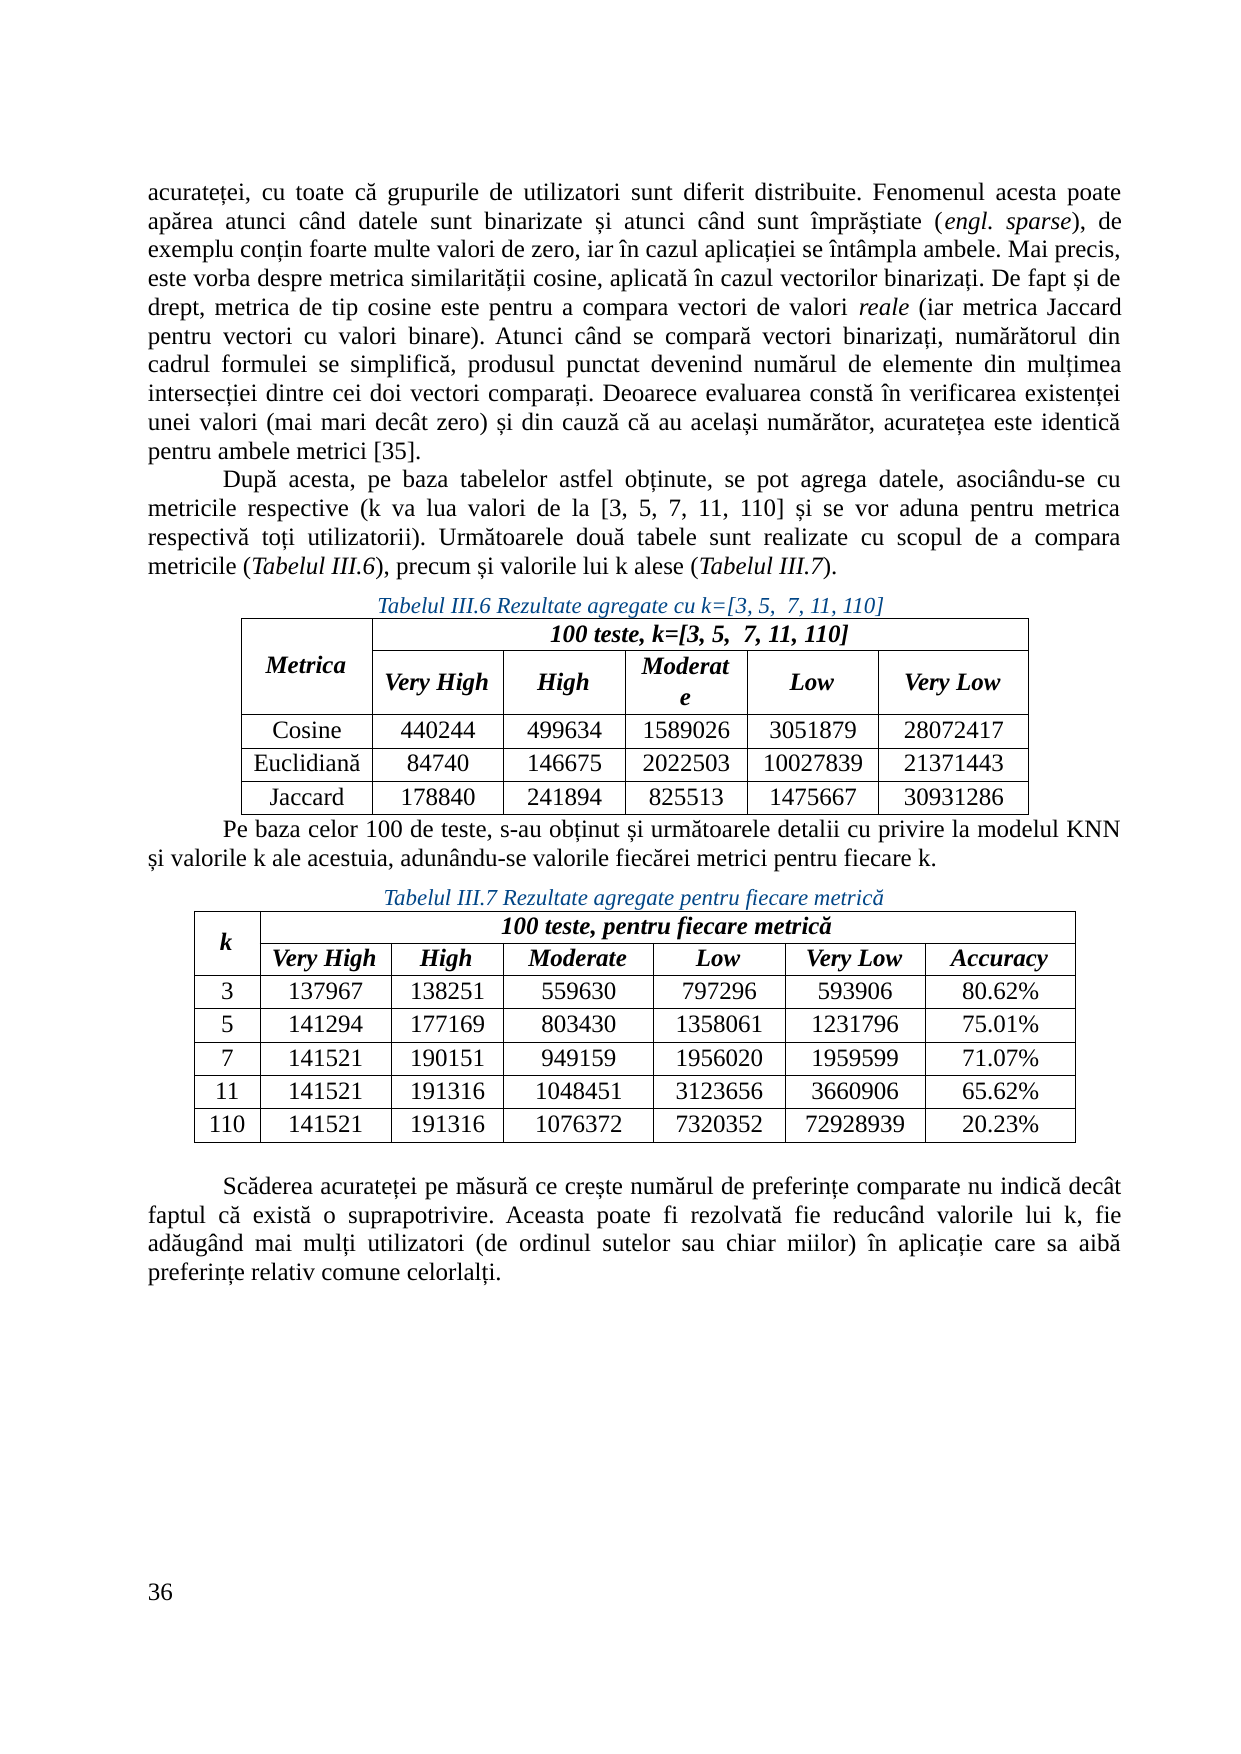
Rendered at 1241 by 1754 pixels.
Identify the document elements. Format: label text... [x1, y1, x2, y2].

table_cell Very High [373, 651, 503, 714]
table_cell 3660906 [786, 1076, 925, 1108]
table_cell 1231796 [786, 1009, 925, 1042]
table_cell 71.07% [926, 1043, 1075, 1075]
table_cell 65.62% [926, 1076, 1075, 1108]
table_header k [195, 912, 260, 975]
table_cell Jaccard [242, 782, 372, 814]
table_cell 1956020 [654, 1043, 785, 1075]
table_cell 10027839 [748, 749, 878, 781]
table_cell Very Low [879, 651, 1028, 714]
table_cell 177169 [392, 1009, 503, 1042]
table_cell 141521 [261, 1109, 391, 1142]
table_cell Cosine [242, 715, 372, 747]
table_cell 20.23% [926, 1109, 1075, 1142]
table_cell 141294 [261, 1009, 391, 1042]
table_cell 138251 [392, 976, 503, 1008]
table_cell 190151 [392, 1043, 503, 1075]
table_header 100 teste, k=[3, 5, 7, 11, 110] [373, 619, 1028, 650]
table_header Metrica [242, 619, 372, 714]
table_cell 178840 [373, 782, 503, 814]
table_cell 2022503 [626, 749, 747, 781]
table_cell 803430 [504, 1009, 653, 1042]
table_cell 191316 [392, 1076, 503, 1108]
table_cell 191316 [392, 1109, 503, 1142]
table_cell 1358061 [654, 1009, 785, 1042]
table_cell 75.01% [926, 1009, 1075, 1042]
table_cell 3123656 [654, 1076, 785, 1108]
table_cell 11 [195, 1076, 260, 1108]
table_cell 797296 [654, 976, 785, 1008]
table_cell Euclidiană [242, 749, 372, 781]
table_cell 80.62% [926, 976, 1075, 1008]
text Tabelul III.6 Rezultate agregate cu k=[3, 5, 7, 11, 110] [148, 592, 1122, 618]
table_cell 137967 [261, 976, 391, 1008]
table_cell 3 [195, 976, 260, 1008]
table_cell 825513 [626, 782, 747, 814]
table_cell 30931286 [879, 782, 1028, 814]
table_cell 84740 [373, 749, 503, 781]
table_cell 1589026 [626, 715, 747, 747]
table_cell 949159 [504, 1043, 653, 1075]
table_cell 1959599 [786, 1043, 925, 1075]
table_cell High [504, 651, 625, 714]
text După acesta, pe baza tabelelor astfel obținute, se pot agrega datele, asociându-se cu metricile respective (k va lua valori de la [3, 5, 7, 11, 110] și se vor aduna pentru metrica respectivă toți utilizatorii). Următoarele două tabele sunt realizate cu scopul de a compara metricile (Tabelul III.6), precum și valorile lui k alese (Tabelul III.7). [148, 464, 1122, 579]
table_cell 141521 [261, 1076, 391, 1108]
table_cell 110 [195, 1109, 260, 1142]
table_cell Moderate [626, 651, 747, 714]
table_cell 5 [195, 1009, 260, 1042]
table_cell Moderate [504, 944, 653, 975]
table_cell 28072417 [879, 715, 1028, 747]
table_cell Very Low [786, 944, 925, 975]
text Tabelul III.7 Rezultate agregate pentru fiecare metrică [148, 884, 1122, 911]
table_cell 7320352 [654, 1109, 785, 1142]
table_cell Low [654, 944, 785, 975]
table_cell 559630 [504, 976, 653, 1008]
text Scăderea acurateței pe măsură ce crește numărul de preferințe comparate nu indică decât faptul că există o suprapotrivire. Aceasta poate fi rezolvată fie reducând valorile lui k, fie adăugând mai mulți utilizatori (de ordinul sutelor sau chiar miilor) în aplicație care sa aibă preferințe relativ comune celorlalți. [148, 1171, 1122, 1286]
table_cell 241894 [504, 782, 625, 814]
text acurateței, cu toate că grupurile de utilizatori sunt diferit distribuite. Fenomenul acesta poate apărea atunci când datele sunt binarizate și atunci când sunt împrăștiate (engl. sparse), de exemplu conțin foarte multe valori de zero, iar în cazul aplicației se întâmpla ambele. Mai precis, este vorba despre metrica similarității cosine, aplicată în cazul vectorilor binarizați. De fapt și de drept, metrica de tip cosine este pentru a compara vectori de valori reale (iar metrica Jaccard pentru vectori cu valori binare). Atunci când se compară vectori binarizați, numărătorul din cadrul formulei se simplifică, produsul punctat devenind numărul de elemente din mulțimea intersecției dintre cei doi vectori comparați. Deoarece evaluarea constă în verificarea existenței unei valori (mai mari decât zero) și din cauză că au același numărător, acuratețea este identică pentru ambele metrici [35]. [148, 177, 1122, 464]
table_cell 141521 [261, 1043, 391, 1075]
table_cell High [392, 944, 503, 975]
table_header 100 teste, pentru fiecare metrică [261, 912, 1075, 943]
table_cell 1048451 [504, 1076, 653, 1108]
table_cell 21371443 [879, 749, 1028, 781]
table_cell 146675 [504, 749, 625, 781]
table_cell 72928939 [786, 1109, 925, 1142]
table_cell Accuracy [926, 944, 1075, 975]
table_cell 3051879 [748, 715, 878, 747]
table_cell 1076372 [504, 1109, 653, 1142]
table_cell 7 [195, 1043, 260, 1075]
table_cell 1475667 [748, 782, 878, 814]
table_cell 593906 [786, 976, 925, 1008]
table_cell Very High [261, 944, 391, 975]
table_cell 440244 [373, 715, 503, 747]
text Pe baza celor 100 de teste, s-au obținut și următoarele detalii cu privire la modelul KNN și valorile k ale acestuia, adunându-se valorile fiecărei metrici pentru fiecare k. [148, 814, 1122, 872]
table_cell 499634 [504, 715, 625, 747]
table_cell Low [748, 651, 878, 714]
